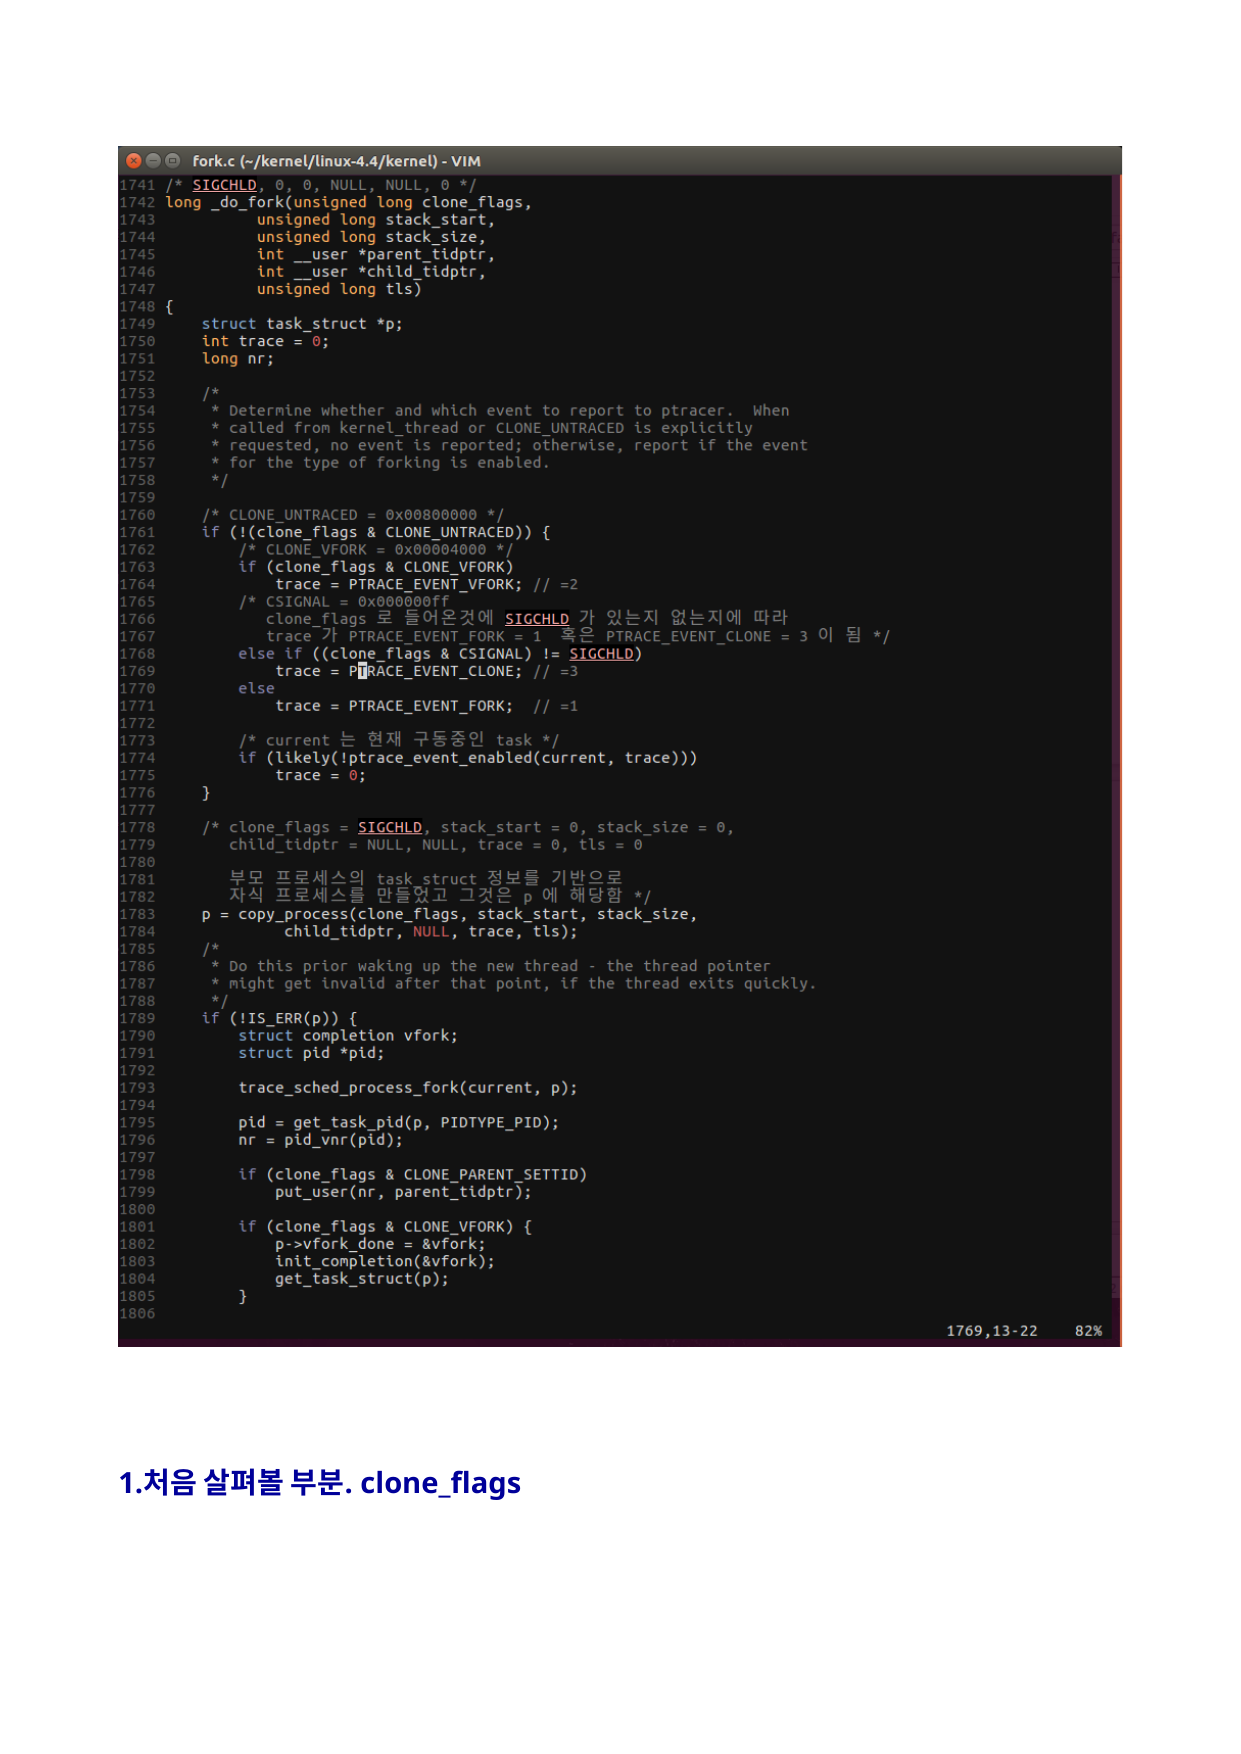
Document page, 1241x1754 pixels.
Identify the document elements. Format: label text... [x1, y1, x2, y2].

text 1.처음 살펴볼 부분. clone_flags [118, 1460, 1122, 1502]
picture [118, 146, 1123, 1347]
